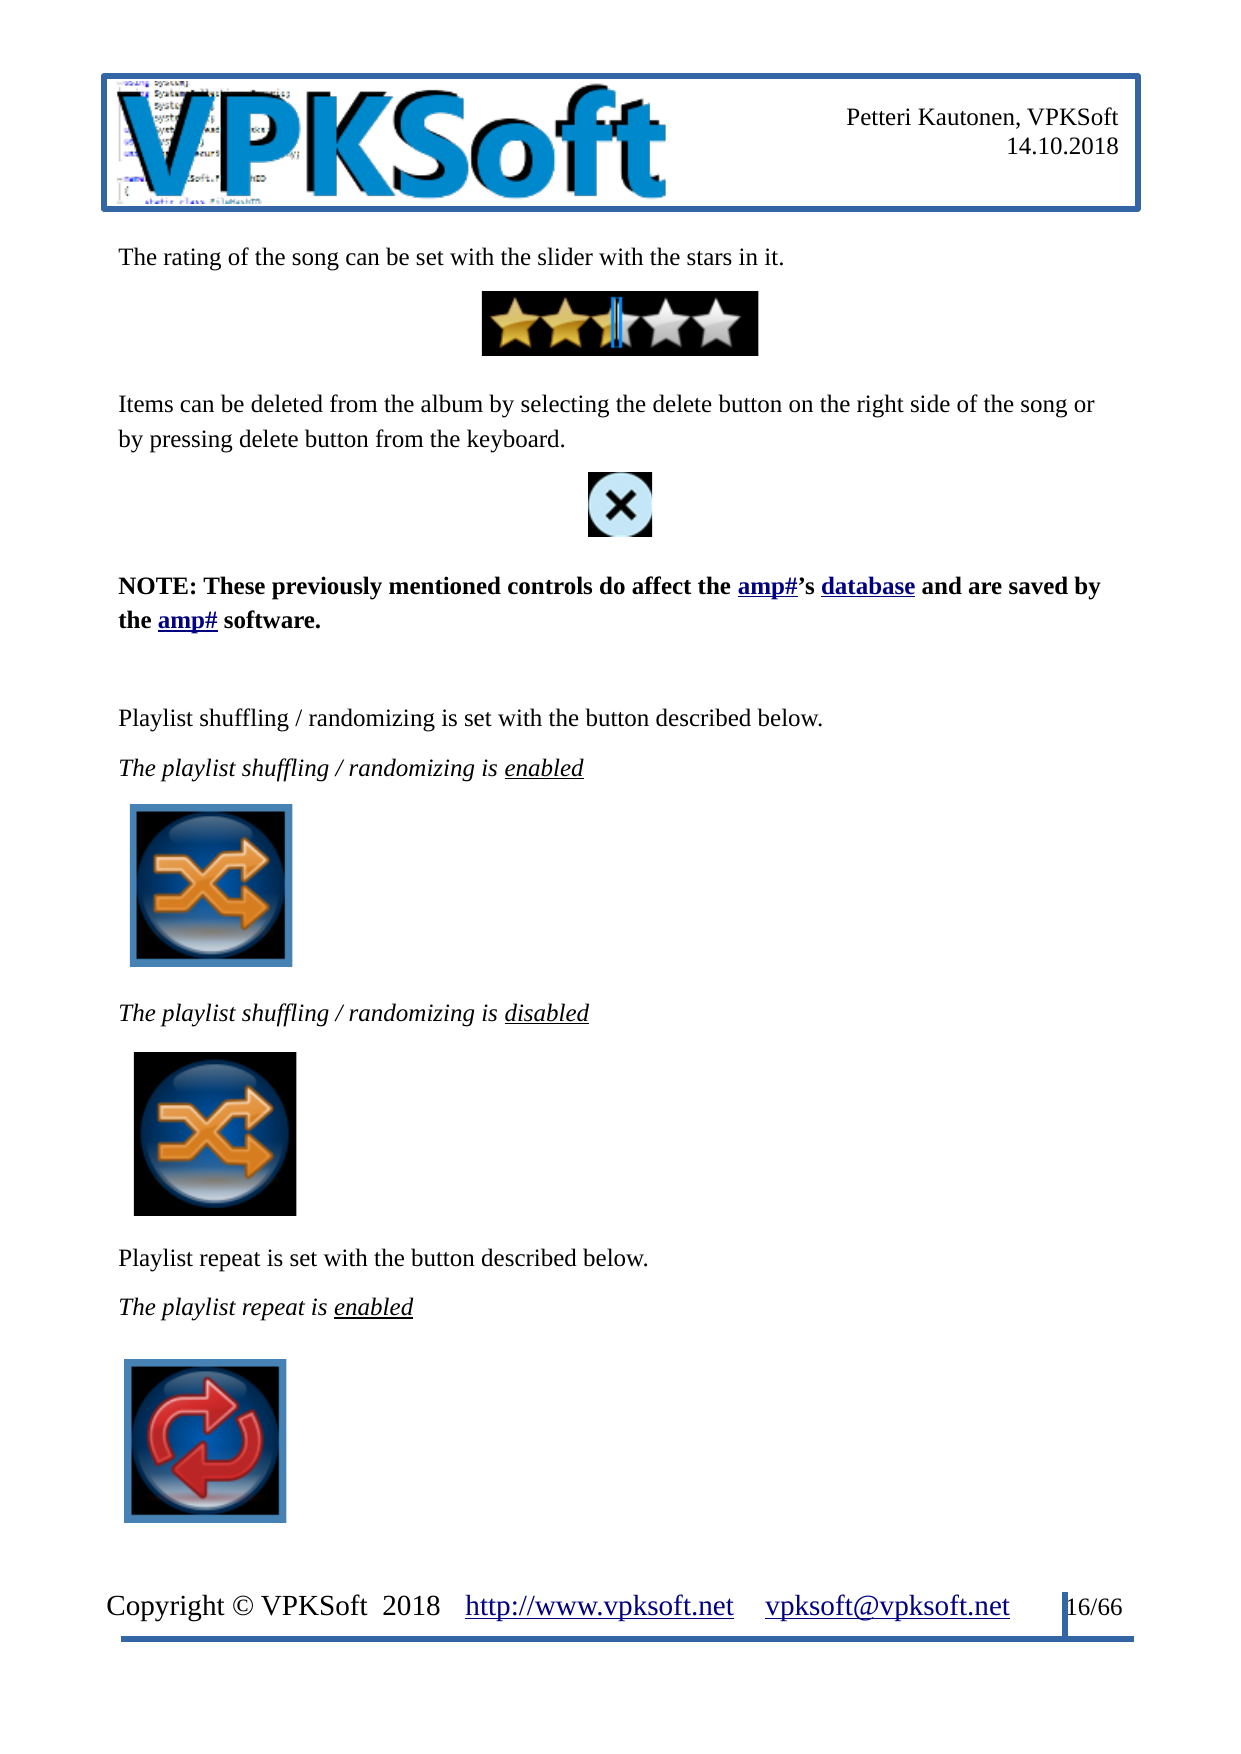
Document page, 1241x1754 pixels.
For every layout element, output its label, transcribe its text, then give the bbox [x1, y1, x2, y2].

text The playlist repeat is enabled [118, 1292, 1122, 1321]
picture [124, 1359, 287, 1523]
text The playlist shuffling / randomizing is disabled [118, 998, 1122, 1027]
text NOTE: These previously mentioned controls do affect the amp#’s database and are saved by the amp# software. [118, 571, 1122, 634]
text Playlist shuffling / randomizing is set with the button described below. [118, 703, 1122, 732]
text The playlist shuffling / randomizing is enabled [118, 753, 1122, 781]
picture [129, 804, 293, 967]
text Items can be deleted from the album by selecting the delete button on the right side of the song or by pressing delete button from the keyboard. [118, 389, 1122, 452]
text The rating of the song can be set with the slider with the stars in it. [118, 242, 1122, 271]
picture [588, 472, 653, 537]
text Playlist repeat is set with the button described below. [118, 1243, 1122, 1272]
picture [481, 291, 759, 356]
picture [116, 81, 672, 204]
picture [133, 1052, 297, 1216]
